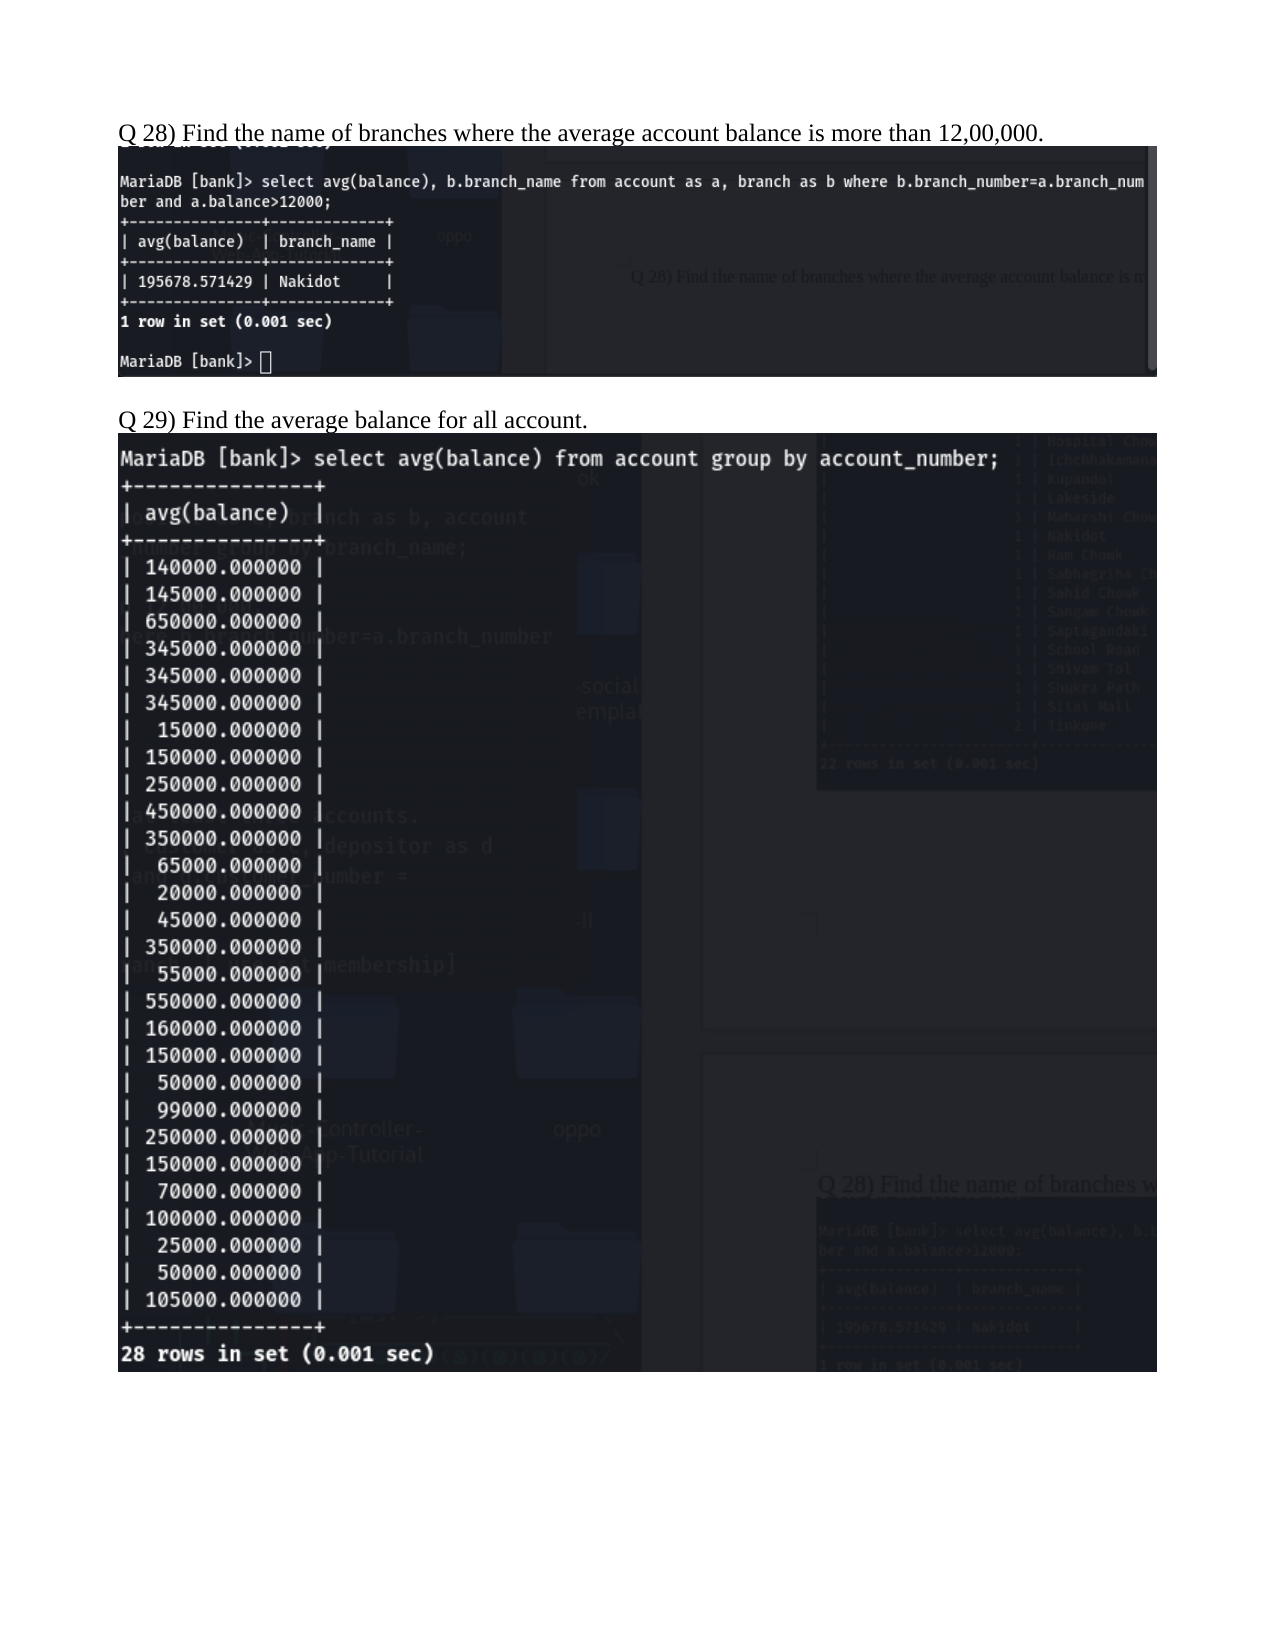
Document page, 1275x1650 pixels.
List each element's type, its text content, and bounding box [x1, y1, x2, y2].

text Q 29) Find the average balance for all account. [118, 405, 1157, 433]
text Q 28) Find the name of branches where the average account balance is more than 12,00,000. [118, 118, 1157, 146]
picture [118, 146, 1157, 377]
picture [118, 433, 1157, 1372]
